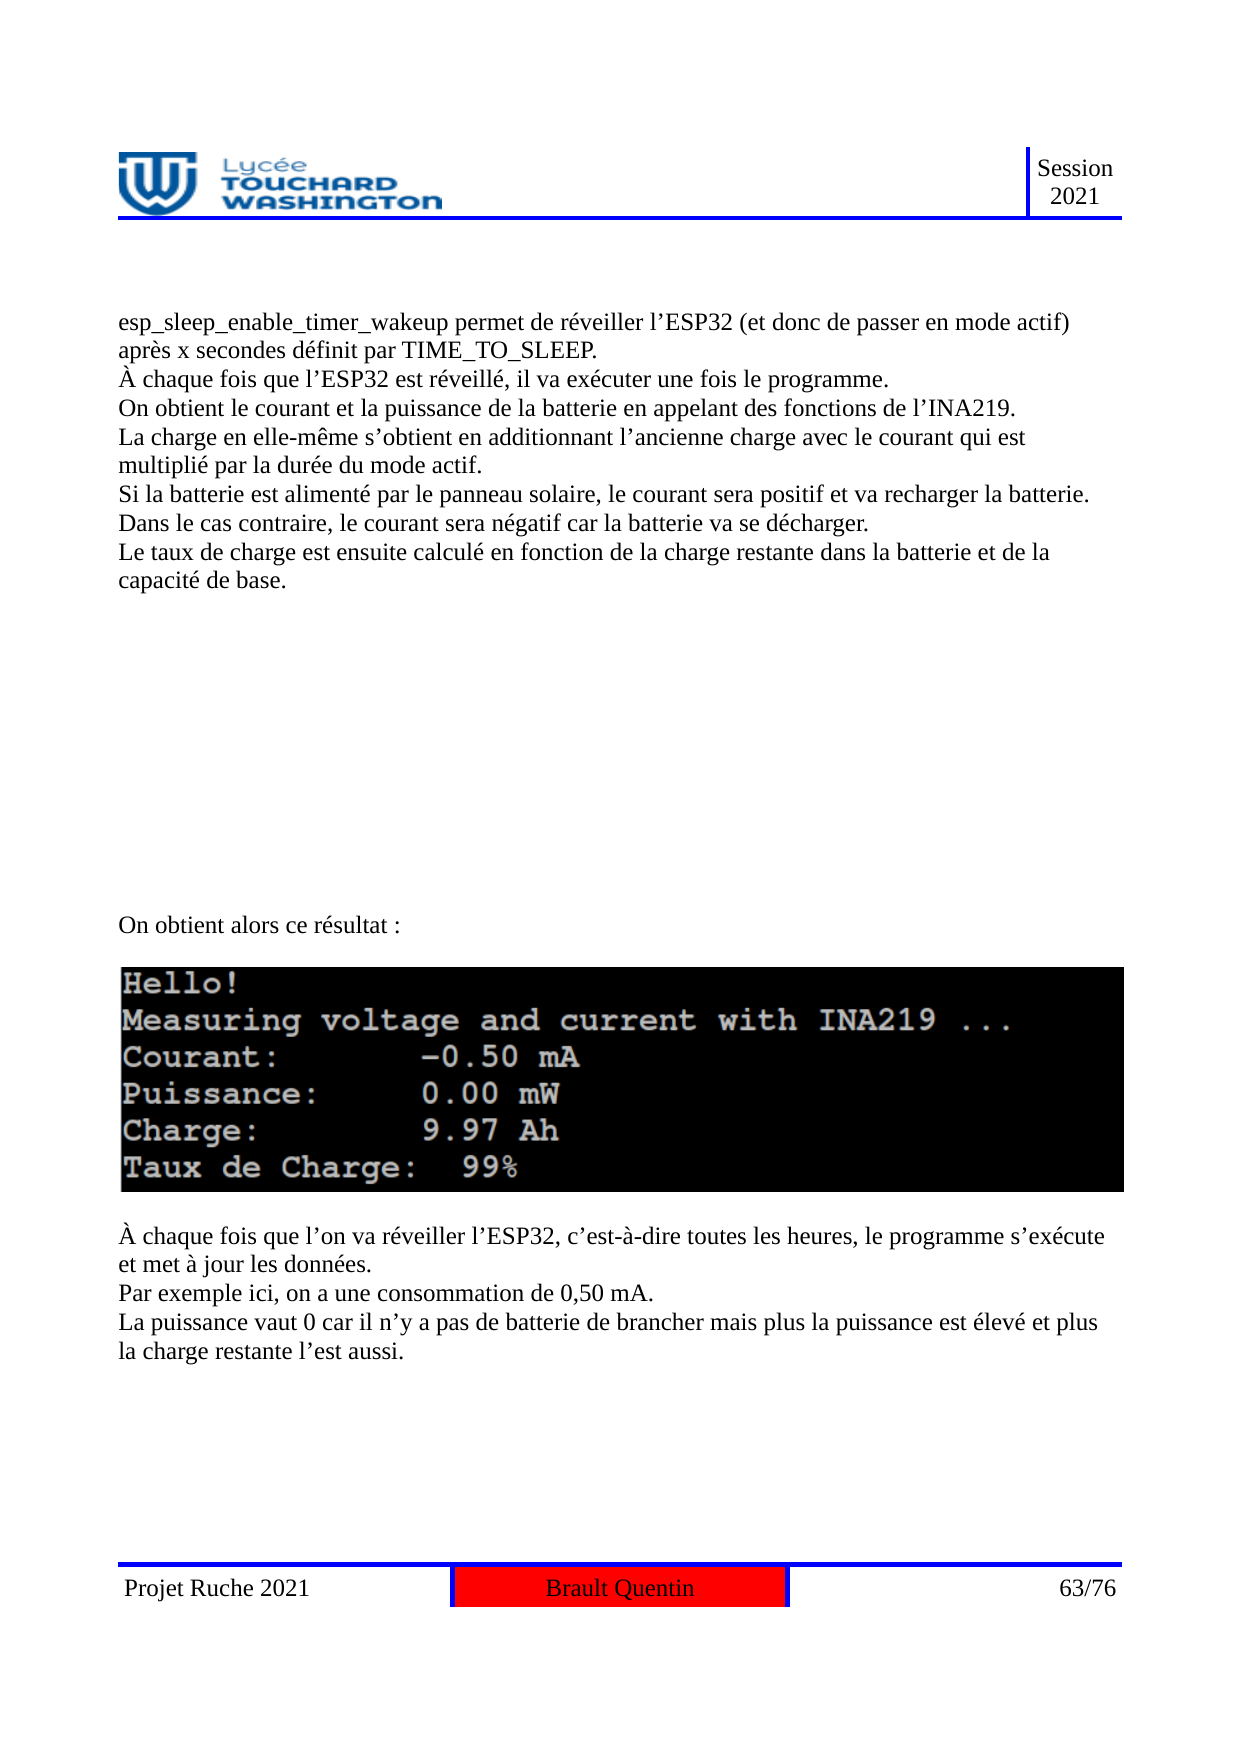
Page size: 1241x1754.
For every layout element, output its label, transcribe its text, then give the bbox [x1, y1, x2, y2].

text esp_sleep_enable_timer_wakeup permet de réveiller l’ESP32 (et donc de passer en mode actif) après x secondes définit par TIME_TO_SLEEP. À chaque fois que l’ESP32 est réveillé, il va exécuter une fois le programme. On obtient le courant et la puissance de la batterie en appelant des fonctions de l’INA219. [118, 307, 1122, 422]
picture [118, 152, 442, 216]
text À chaque fois que l’on va réveiller l’ESP32, c’est-à-dire toutes les heures, le programme s’exécute et met à jour les données. Par exemple ici, on a une consommation de 0,50 mA. La puissance vaut 0 car il n’y a pas de batterie de brancher mais plus la puissance est élevé et plus la charge restante l’est aussi. [118, 939, 1122, 1393]
text On obtient alors ce résultat : [118, 882, 1122, 939]
picture [120, 967, 1124, 1192]
text Si la batterie est alimenté par le panneau solaire, le courant sera positif et va recharger la batterie. Dans le cas contraire, le courant sera négatif car la batterie va se décharger. Le taux de charge est ensuite calculé en fonction de la charge restante dans la batterie et de la capacité de base. [118, 479, 1122, 594]
text La charge en elle-même s’obtient en additionnant l’ancienne charge avec le courant qui est multiplié par la durée du mode actif. [118, 422, 1122, 479]
